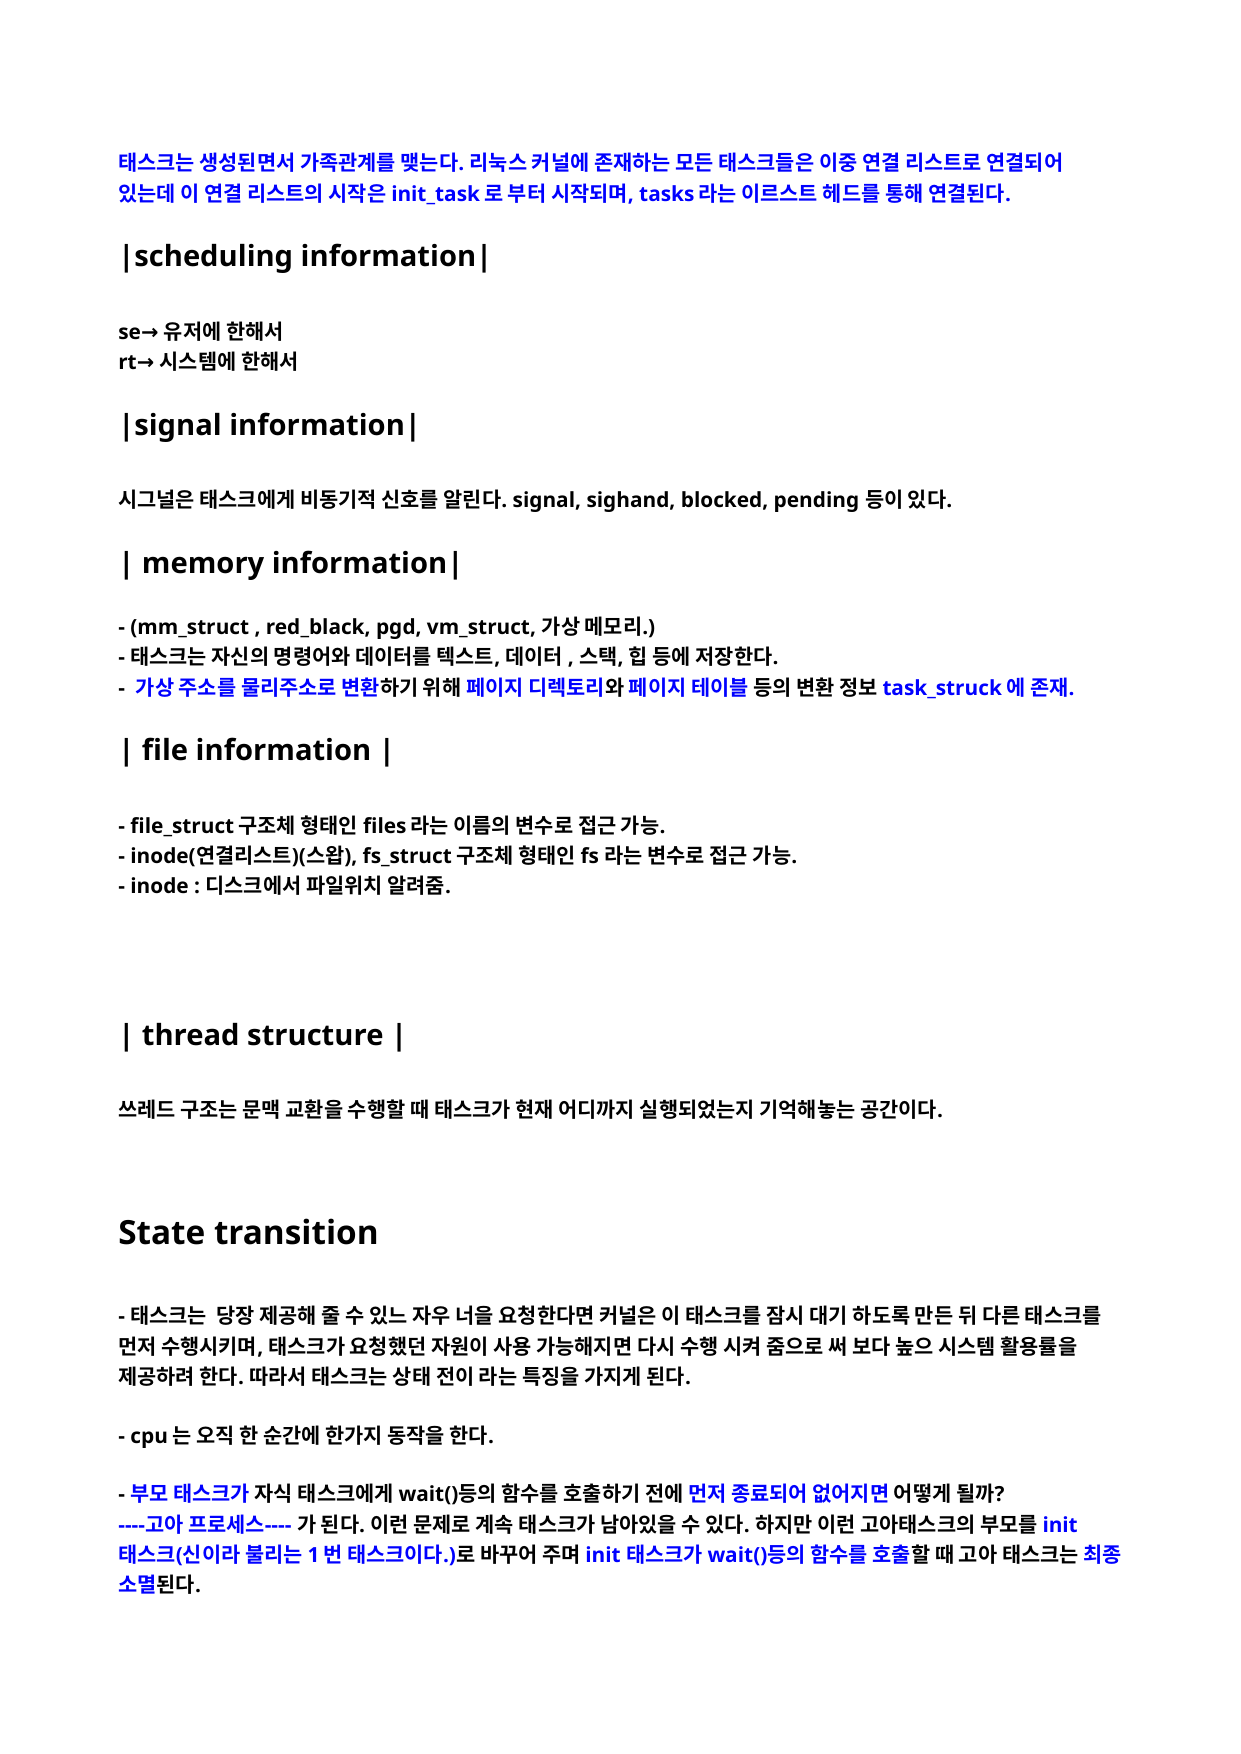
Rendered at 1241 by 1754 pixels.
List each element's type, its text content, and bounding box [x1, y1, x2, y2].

text | file information | [118, 730, 1122, 769]
text | thread structure | [118, 1014, 1122, 1053]
text 시그널은 태스크에게 비동기적 신호를 알린다. signal, sighand, blocked, pending 등이 있다. [118, 483, 1122, 514]
text - 가상 주소를 물리주소로 변환하기 위해 페이지 디렉토리와 페이지 테이블 등의 변환 정보 task_struck에 존재. [118, 671, 1122, 701]
text 쓰레드 구조는 문맥 교환을 수행할 때 태스크가 현재 어디까지 실행되었는지 기억해놓는 공간이다. [118, 1093, 1122, 1123]
text ----고아 프로세스---- 가 된다. 이런 문제로 계속 태스크가 남아있을 수 있다. 하지만 이런 고아태스크의 부모를 init 태스크(신이라 불리는 1번 태스크이다.)로 바꾸어 주며 init 태스크가 wait()등의 함수를 호출할 때 고아 태스크는 최종 소멸된다. [118, 1508, 1122, 1599]
text - inode : 디스크에서 파일위치 알려줌. [118, 870, 1122, 900]
text - inode(연결리스트)(스왑), fs_struct구조체 형태인 fs 라는 변수로 접근 가능. [118, 839, 1122, 870]
text |signal information| [118, 404, 1122, 444]
text | memory information| [118, 542, 1122, 582]
text |scheduling information| [118, 236, 1122, 275]
text se→ 유저에 한해서 [118, 315, 1122, 345]
text 태스크는 생성된면서 가족관계를 맺는다. 리눅스 커널에 존재하는 모든 태스크들은 이중 연결 리스트로 연결되어 있는데 이 연결 리스트의 시작은 init_task로 부터 시작되며, tasks라는 이르스트 헤드를 통해 연결된다. [118, 147, 1122, 207]
text - 태스크는 자신의 명령어와 데이터를 텍스트, 데이터 , 스택, 힙 등에 저장한다. [118, 641, 1122, 671]
text - cpu는 오직 한 순간에 한가지 동작을 한다. [118, 1419, 1122, 1449]
text State transition [118, 1209, 1122, 1254]
text - (mm_struct , red_black, pgd, vm_struct, 가상 메모리.) [118, 610, 1122, 641]
text - file_struct구조체 형태인 files라는 이름의 변수로 접근 가능. [118, 809, 1122, 839]
text - 부모 태스크가 자식 태스크에게 wait()등의 함수를 호출하기 전에 먼저 종료되어 없어지면 어떻게 될까? [118, 1478, 1122, 1508]
text rt→ 시스템에 한해서 [118, 345, 1122, 376]
text - 태스크는 당장 제공해 줄 수 있느 자우 너을 요청한다면 커널은 이 태스크를 잠시 대기 하도록 만든 뒤 다른 태스크를 먼저 수행시키며, 태스크가 요청했던 자원이 사용 가능해지면 다시 수행 시켜 줌으로 써 보다 높으 시스템 활용률을 제공하려 한다. 따라서 태스크는 상태 전이 라는 특징을 가지게 된다. [118, 1299, 1122, 1391]
